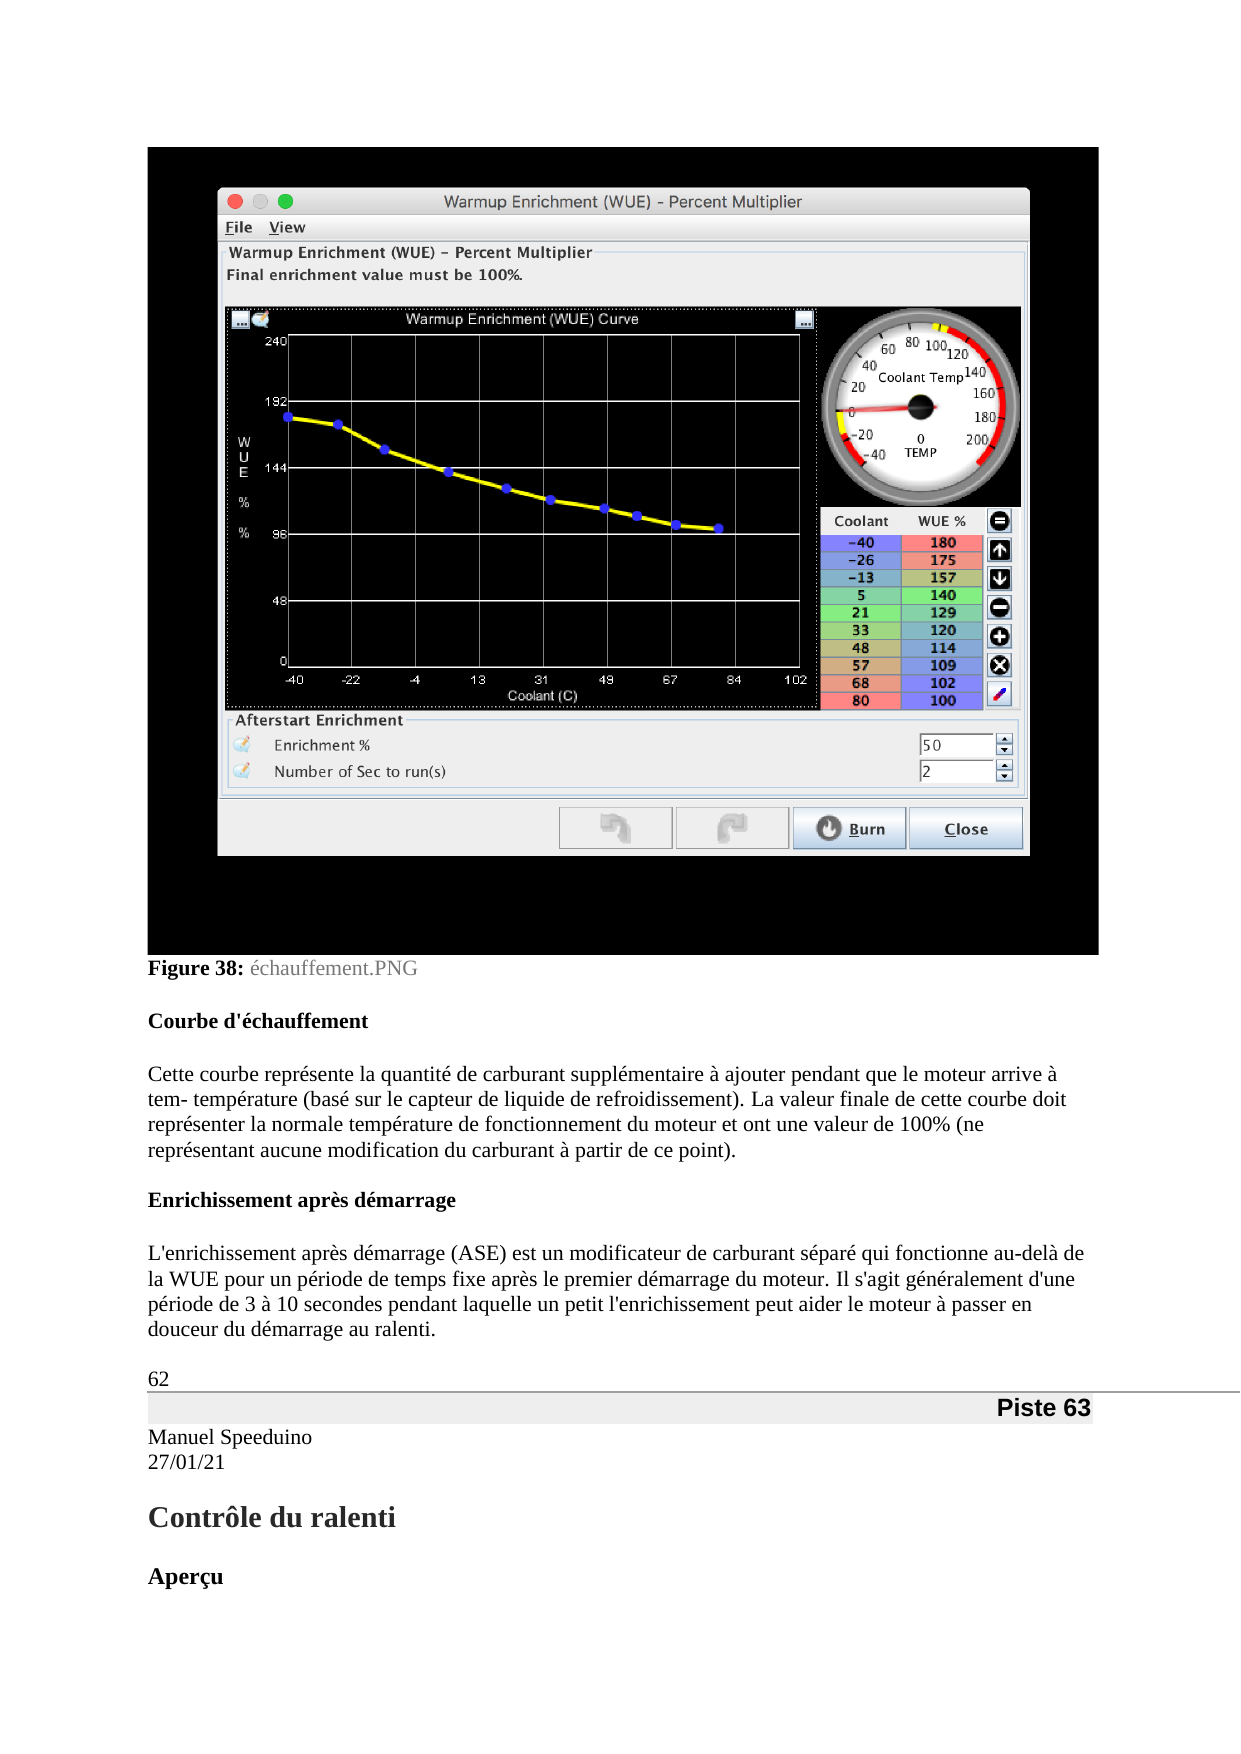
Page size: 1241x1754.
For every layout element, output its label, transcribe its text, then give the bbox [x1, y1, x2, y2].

text 27/01/21 [148, 1449, 1093, 1474]
text 62 [148, 1366, 1093, 1391]
text L'enrichissement après démarrage (ASE) est un modificateur de carburant séparé qui fonctionne au-delà de la WUE pour un période de temps fixe après le premier démarrage du moteur. Il s'agit généralement d'une période de 3 à 10 secondes pendant laquelle un petit l'enrichissement peut aider le moteur à passer en douceur du démarrage au ralenti. [148, 1240, 1093, 1341]
text Contrôle du ralenti [148, 1499, 1093, 1534]
text Cette courbe représente la quantité de carburant supplémentaire à ajouter pendant que le moteur arrive à tem- température (basé sur le capteur de liquide de refroidissement). La valeur finale de cette courbe doit représenter la normale température de fonctionnement du moteur et ont une valeur de 100% (ne représentant aucune modification du carburant à partir de ce point). [148, 1061, 1093, 1162]
table_header Piste 63 [148, 1393, 1093, 1424]
text Aperçu [148, 1562, 1093, 1590]
text Courbe d'échauffement [148, 1008, 1093, 1033]
text Enrichissement après démarrage [148, 1187, 1093, 1212]
text Manuel Speeduino [148, 1424, 1093, 1449]
text Figure 38: échauffement.PNG [148, 955, 1093, 980]
